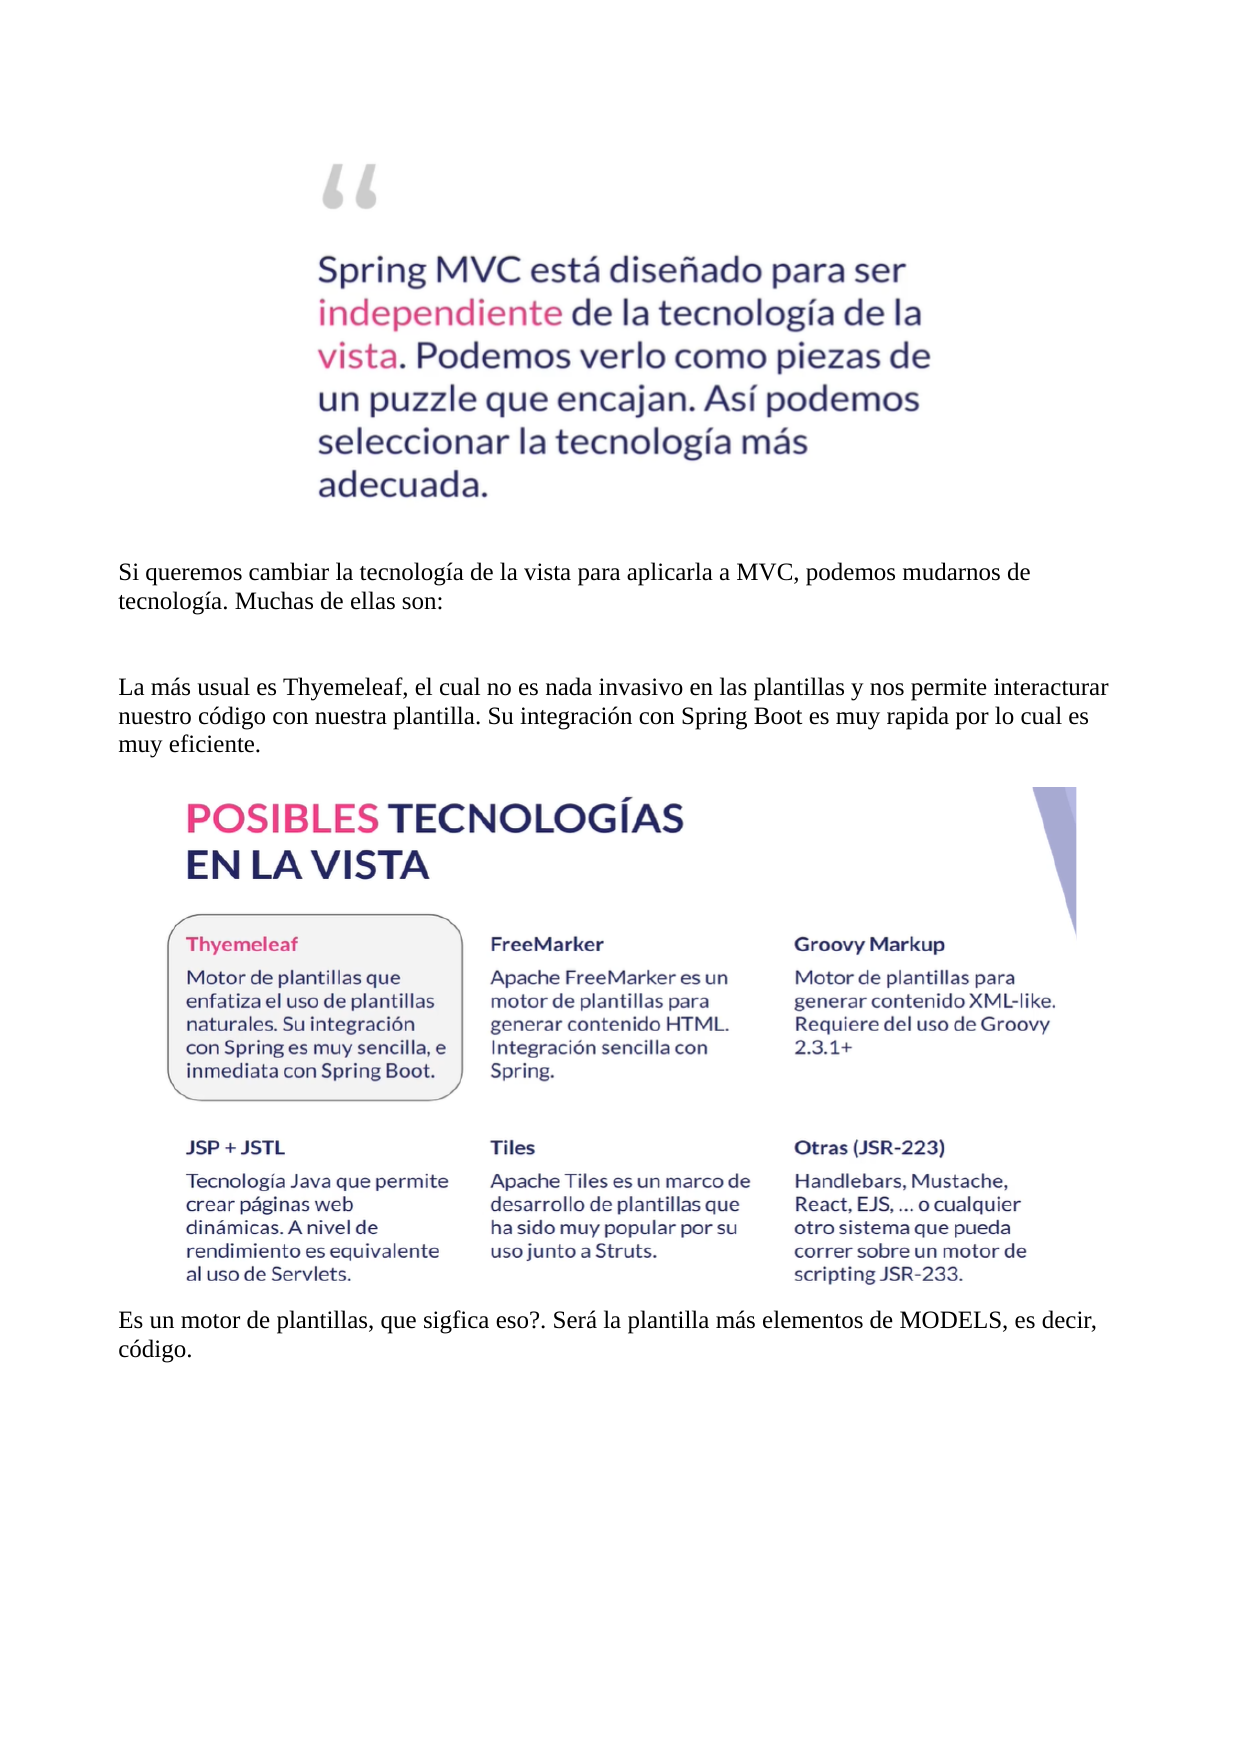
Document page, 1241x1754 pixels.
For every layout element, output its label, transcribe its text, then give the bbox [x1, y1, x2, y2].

text Si queremos cambiar la tecnología de la vista para aplicarla a MVC, podemos mudarnos de tecnología. Muchas de ellas son: [118, 118, 1122, 614]
text Es un motor de plantillas, que sigfica eso?. Será la plantilla más elementos de MODELS, es decir, código. [118, 1305, 1122, 1363]
text La más usual es Thyemeleaf, el cual no es nada invasivo en las plantillas y nos permite interacturar nuestro código con nuestra plantilla. Su integración con Spring Boot es muy rapida por lo cual es muy eficiente. [118, 672, 1122, 758]
